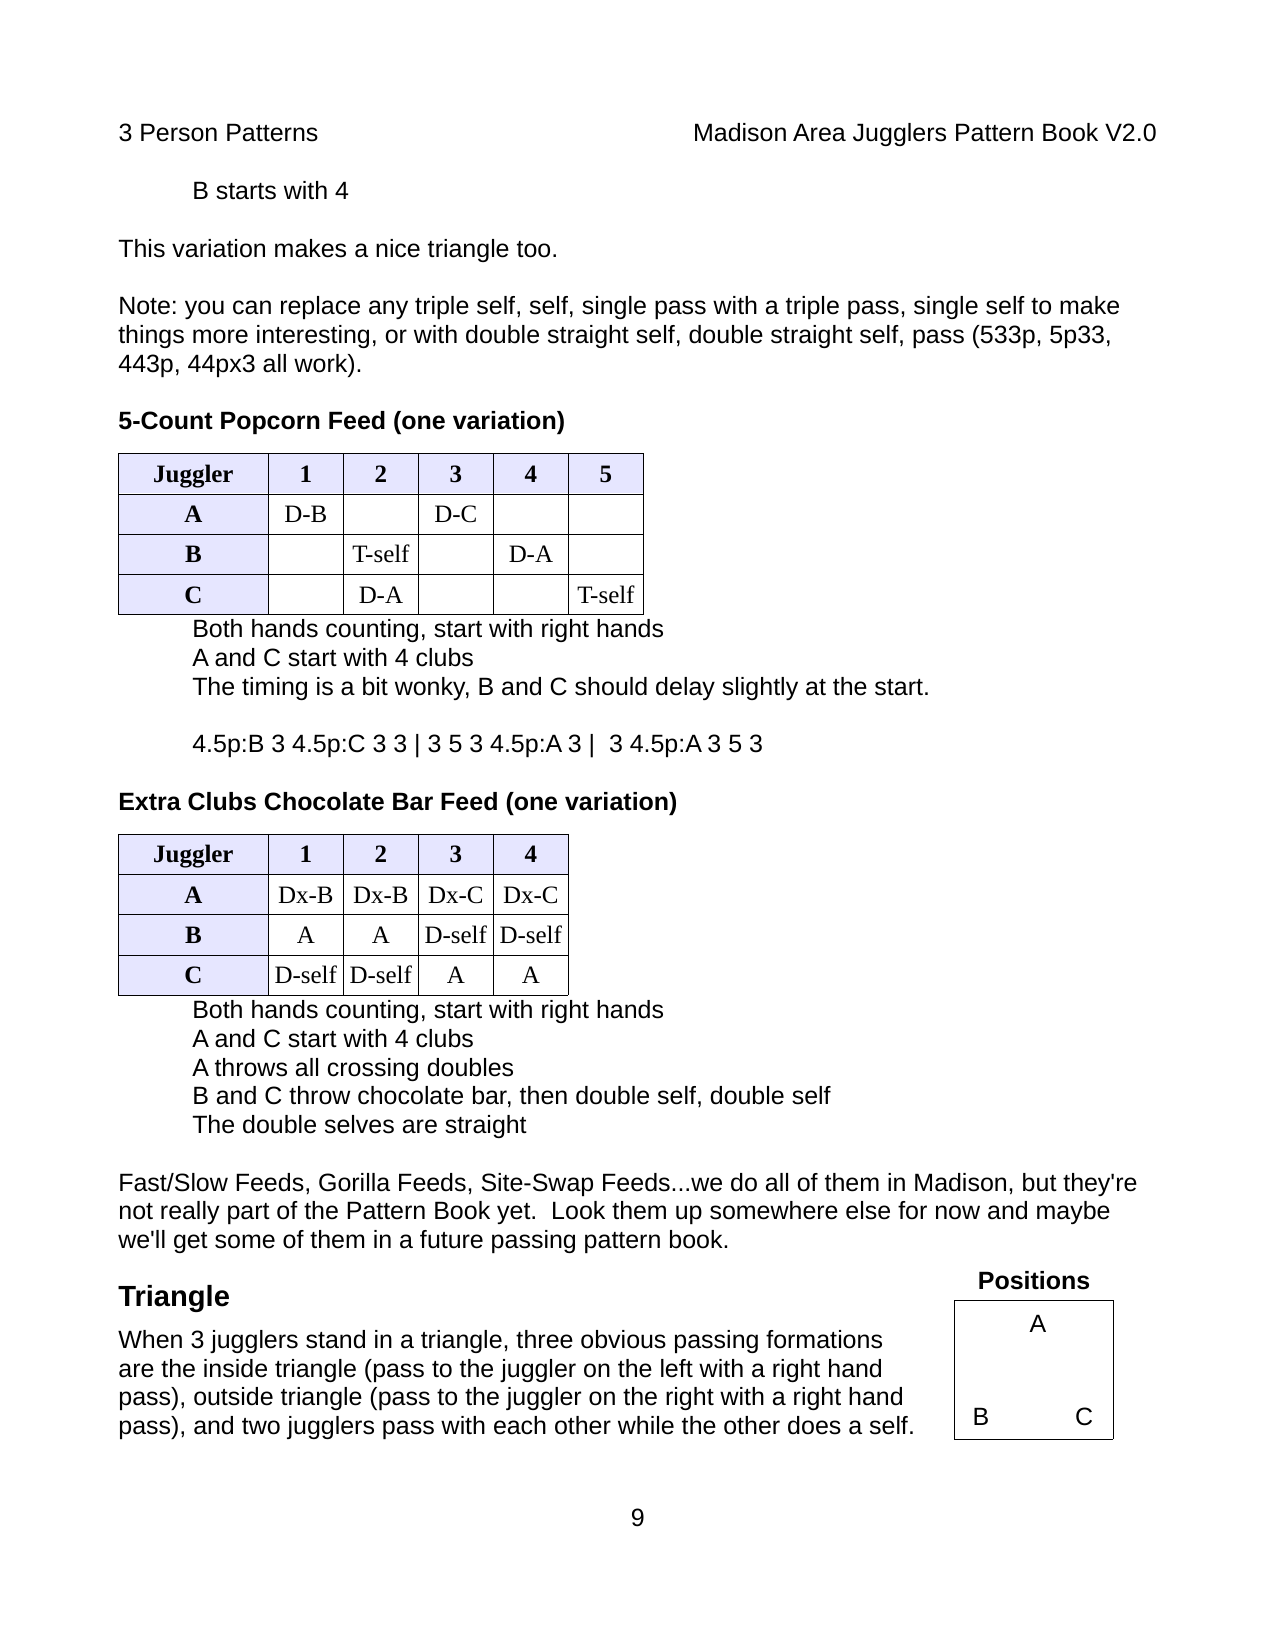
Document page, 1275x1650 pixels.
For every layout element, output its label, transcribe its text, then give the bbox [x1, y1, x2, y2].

text B and C throw chocolate bar, then double self, double self [118, 1081, 1157, 1110]
subtitle Triangle [118, 1260, 1157, 1468]
table_cell D-A [494, 535, 568, 574]
table_cell Dx-B [269, 875, 343, 914]
table_cell [419, 575, 493, 614]
table_cell C [1057, 1393, 1113, 1439]
table_cell D-C [419, 495, 493, 534]
table_cell D-A [344, 575, 418, 614]
table_cell [494, 575, 568, 614]
text The double selves are straight [118, 1110, 1157, 1139]
text Extra Clubs Chocolate Bar Feed (one variation) [118, 787, 1157, 816]
table_cell C [119, 956, 268, 995]
table_cell A [494, 956, 568, 995]
table_header 3 [419, 454, 493, 493]
table_cell [344, 495, 418, 534]
table_cell D-self [344, 956, 418, 995]
table_cell [955, 1301, 1006, 1347]
table_header 2 [344, 835, 418, 874]
table_cell A [1006, 1301, 1057, 1347]
text When 3 jugglers stand in a triangle, three obvious passing formations are the inside triangle (pass to the juggler on the left with a right hand pass), outside triangle (pass to the juggler on the right with a right hand pass), and two jugglers pass with each other while the other does a self. [118, 1325, 936, 1440]
text B starts with 4 [118, 176, 1157, 205]
table_cell A [269, 915, 343, 955]
table_header Juggler [119, 454, 268, 493]
table_cell [569, 495, 643, 534]
table_cell [269, 535, 343, 574]
table_cell [955, 1347, 1006, 1393]
text A and C start with 4 clubs [118, 1024, 1157, 1053]
table_header 1 [269, 835, 343, 874]
text A and C start with 4 clubs [118, 643, 1157, 672]
table_cell [1057, 1301, 1113, 1347]
table_cell A [119, 875, 268, 914]
table_cell [494, 495, 568, 534]
table_cell [569, 535, 643, 574]
table_cell T-self [569, 575, 643, 614]
table_cell T-self [344, 535, 418, 574]
text Both hands counting, start with right hands [118, 995, 1157, 1024]
table_cell D-self [419, 915, 493, 955]
text The timing is a bit wonky, B and C should delay slightly at the start. [118, 672, 1157, 701]
table_cell A [119, 495, 268, 534]
table_header Juggler [119, 835, 268, 874]
text Both hands counting, start with right hands [118, 614, 1157, 643]
text Fast/Slow Feeds, Gorilla Feeds, Site-Swap Feeds...we do all of them in Madison, but they're not really part of the Pattern Book yet. Look them up somewhere else for now and maybe we'll get some of them in a future passing pattern book. [118, 1168, 1157, 1254]
text 4.5p:B 3 4.5p:C 3 3 | 3 5 3 4.5p:A 3 | 3 4.5p:A 3 5 3 [118, 729, 1157, 758]
table_header Positions [954, 1260, 1113, 1300]
table_header 5 [569, 454, 643, 493]
table_header 1 [269, 454, 343, 493]
text This variation makes a nice triangle too. [118, 234, 1157, 263]
text A throws all crossing doubles [118, 1053, 1157, 1081]
table_header 2 [344, 454, 418, 493]
table_cell Dx-C [419, 875, 493, 914]
table_cell C [119, 575, 268, 614]
table_cell [1057, 1347, 1113, 1393]
table_cell [1006, 1347, 1057, 1393]
table_cell [419, 535, 493, 574]
table_cell [269, 575, 343, 614]
table_cell D-self [494, 915, 568, 955]
table_cell B [119, 915, 268, 955]
table_cell D-self [269, 956, 343, 995]
table_cell B [955, 1393, 1006, 1439]
table_cell D-B [269, 495, 343, 534]
table_cell A [419, 956, 493, 995]
text 5-Count Popcorn Feed (one variation) [118, 406, 1157, 435]
table_cell Dx-B [344, 875, 418, 914]
table_header 4 [494, 835, 568, 874]
table_cell B [119, 535, 268, 574]
table_cell A [344, 915, 418, 955]
table_header 3 [419, 835, 493, 874]
text Note: you can replace any triple self, self, single pass with a triple pass, single self to make things more interesting, or with double straight self, double straight self, pass (533p, 5p33, 443p, 44px3 all work). [118, 291, 1157, 378]
table_cell [1006, 1393, 1057, 1439]
table_cell Dx-C [494, 875, 568, 914]
table_header 4 [494, 454, 568, 493]
